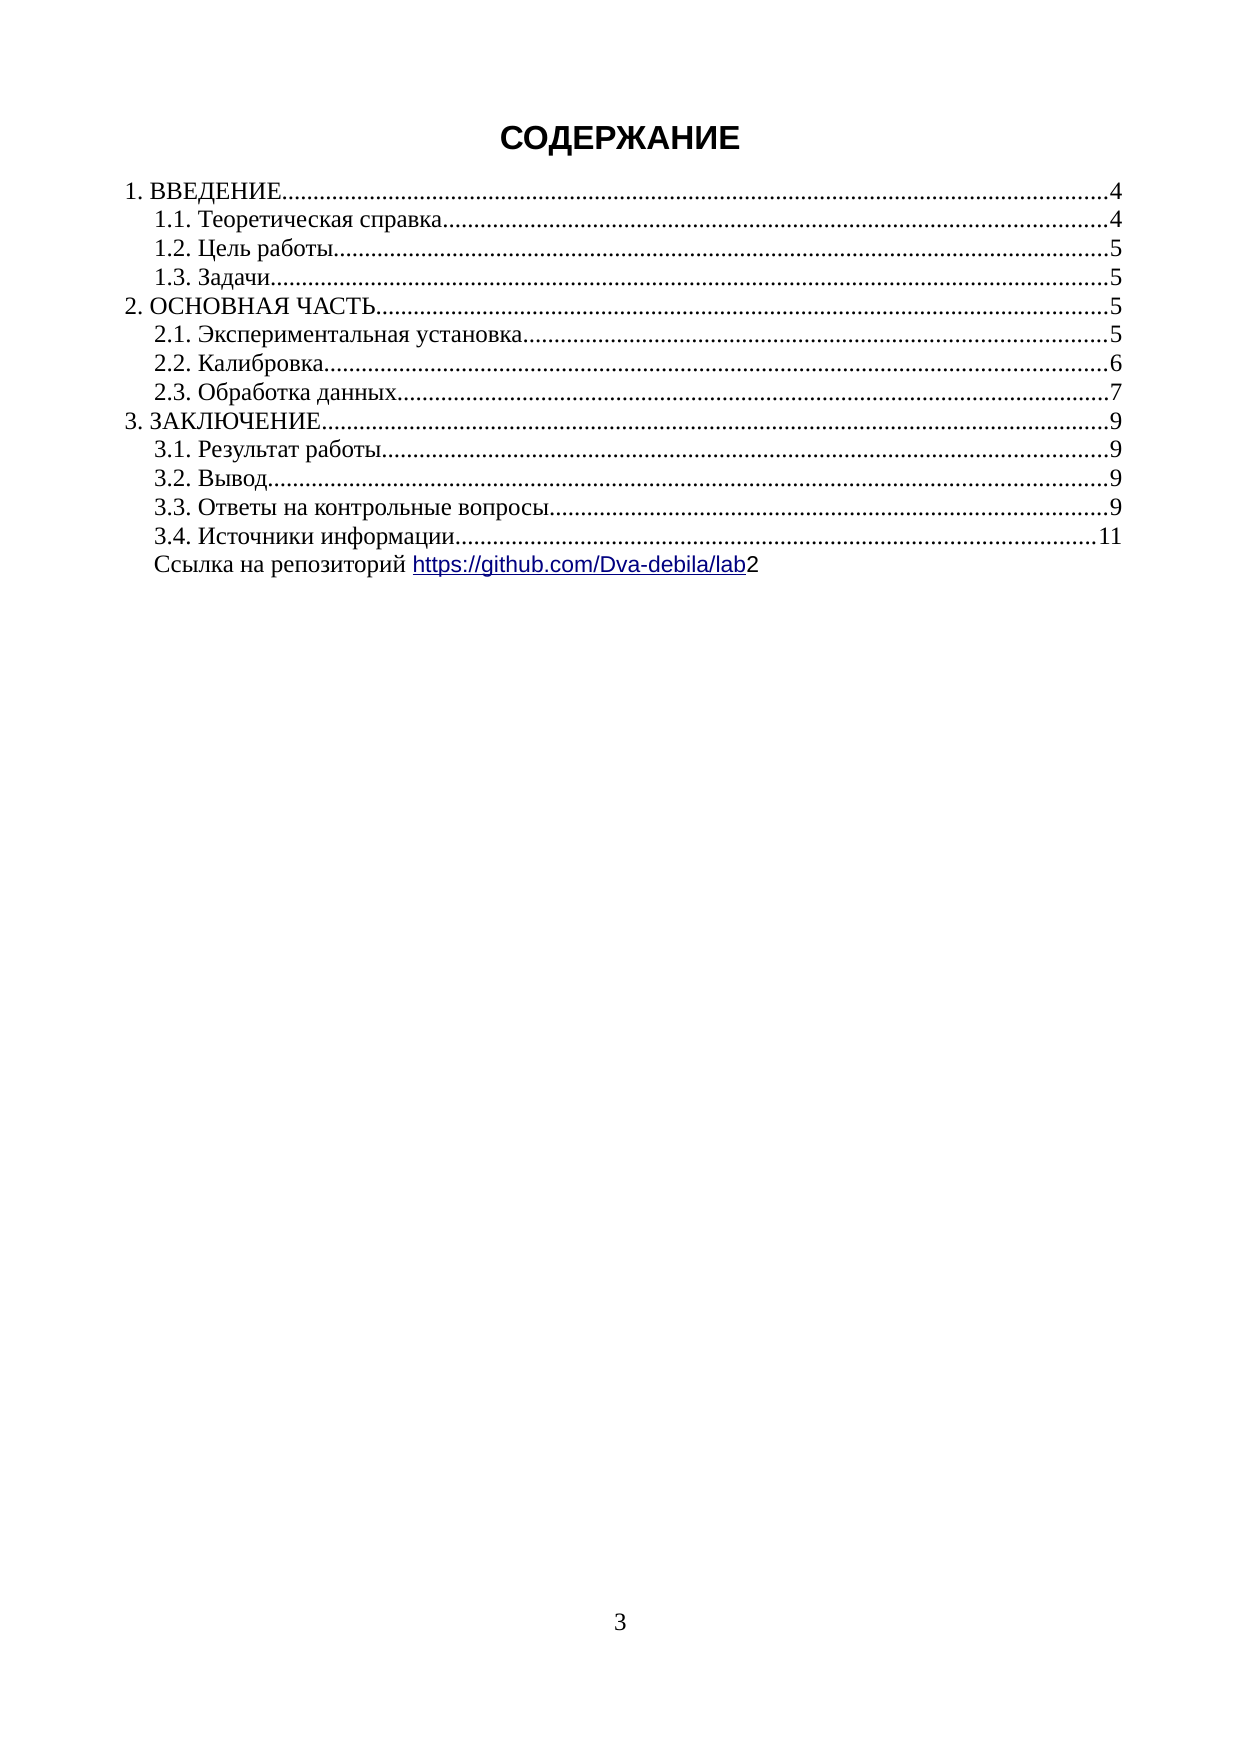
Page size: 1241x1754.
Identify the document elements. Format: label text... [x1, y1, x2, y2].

text 3. ЗАКЛЮЧЕНИЕ 9 [118, 406, 1122, 434]
text 3.2. Вывод 9 [148, 463, 1122, 492]
text 2.3. Обработка данных 7 [148, 377, 1122, 406]
text Ссылка на репозиторий https://github.com/Dva-debila/lab2 [118, 549, 1122, 578]
text 2. ОСНОВНАЯ ЧАСТЬ 5 [118, 291, 1122, 319]
subtitle СОДЕРЖАНИЕ [118, 118, 1122, 157]
text 3.3. Ответы на контрольные вопросы 9 [148, 492, 1122, 521]
text 2.1. Экспериментальная установка 5 [148, 319, 1122, 348]
text 1.1. Теоретическая справка 4 [148, 204, 1122, 233]
text 3.4. Источники информации 11 [148, 521, 1122, 549]
text 2.2. Калибровка 6 [148, 348, 1122, 377]
text 3.1. Результат работы 9 [148, 434, 1122, 463]
text 1. ВВЕДЕНИЕ 4 [118, 176, 1122, 204]
text 1.3. Задачи 5 [148, 262, 1122, 291]
text 1.2. Цель работы 5 [148, 233, 1122, 262]
